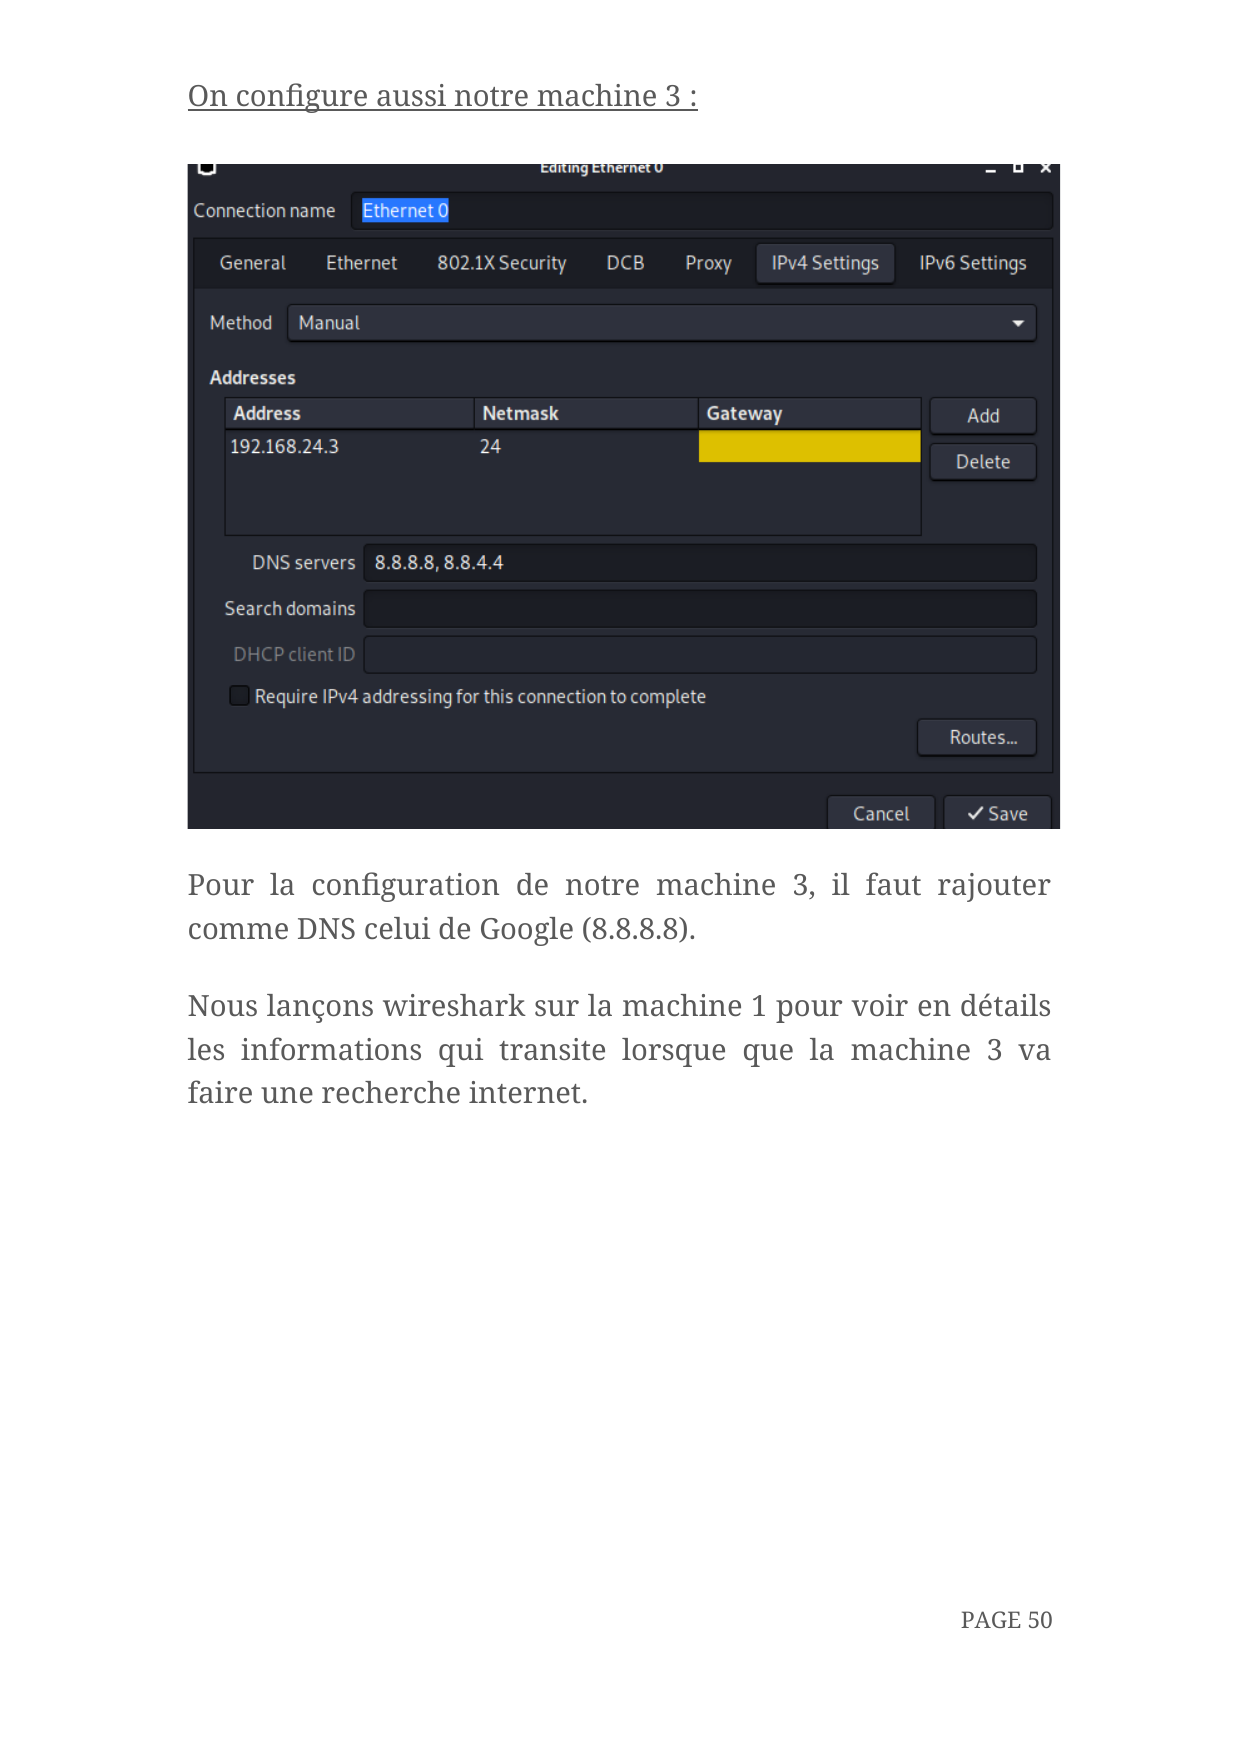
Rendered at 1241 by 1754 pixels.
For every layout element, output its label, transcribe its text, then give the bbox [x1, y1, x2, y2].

text Pour la configuration de notre machine 3, il faut rajouter comme DNS celui de Google (8.8.8.8). [187, 865, 1053, 948]
text Nous lançons wireshark sur la machine 1 pour voir en détails les informations qui transite lorsque que la machine 3 va faire une recherche internet. [187, 985, 1053, 1112]
text On configure aussi notre machine 3 : [187, 75, 1053, 115]
